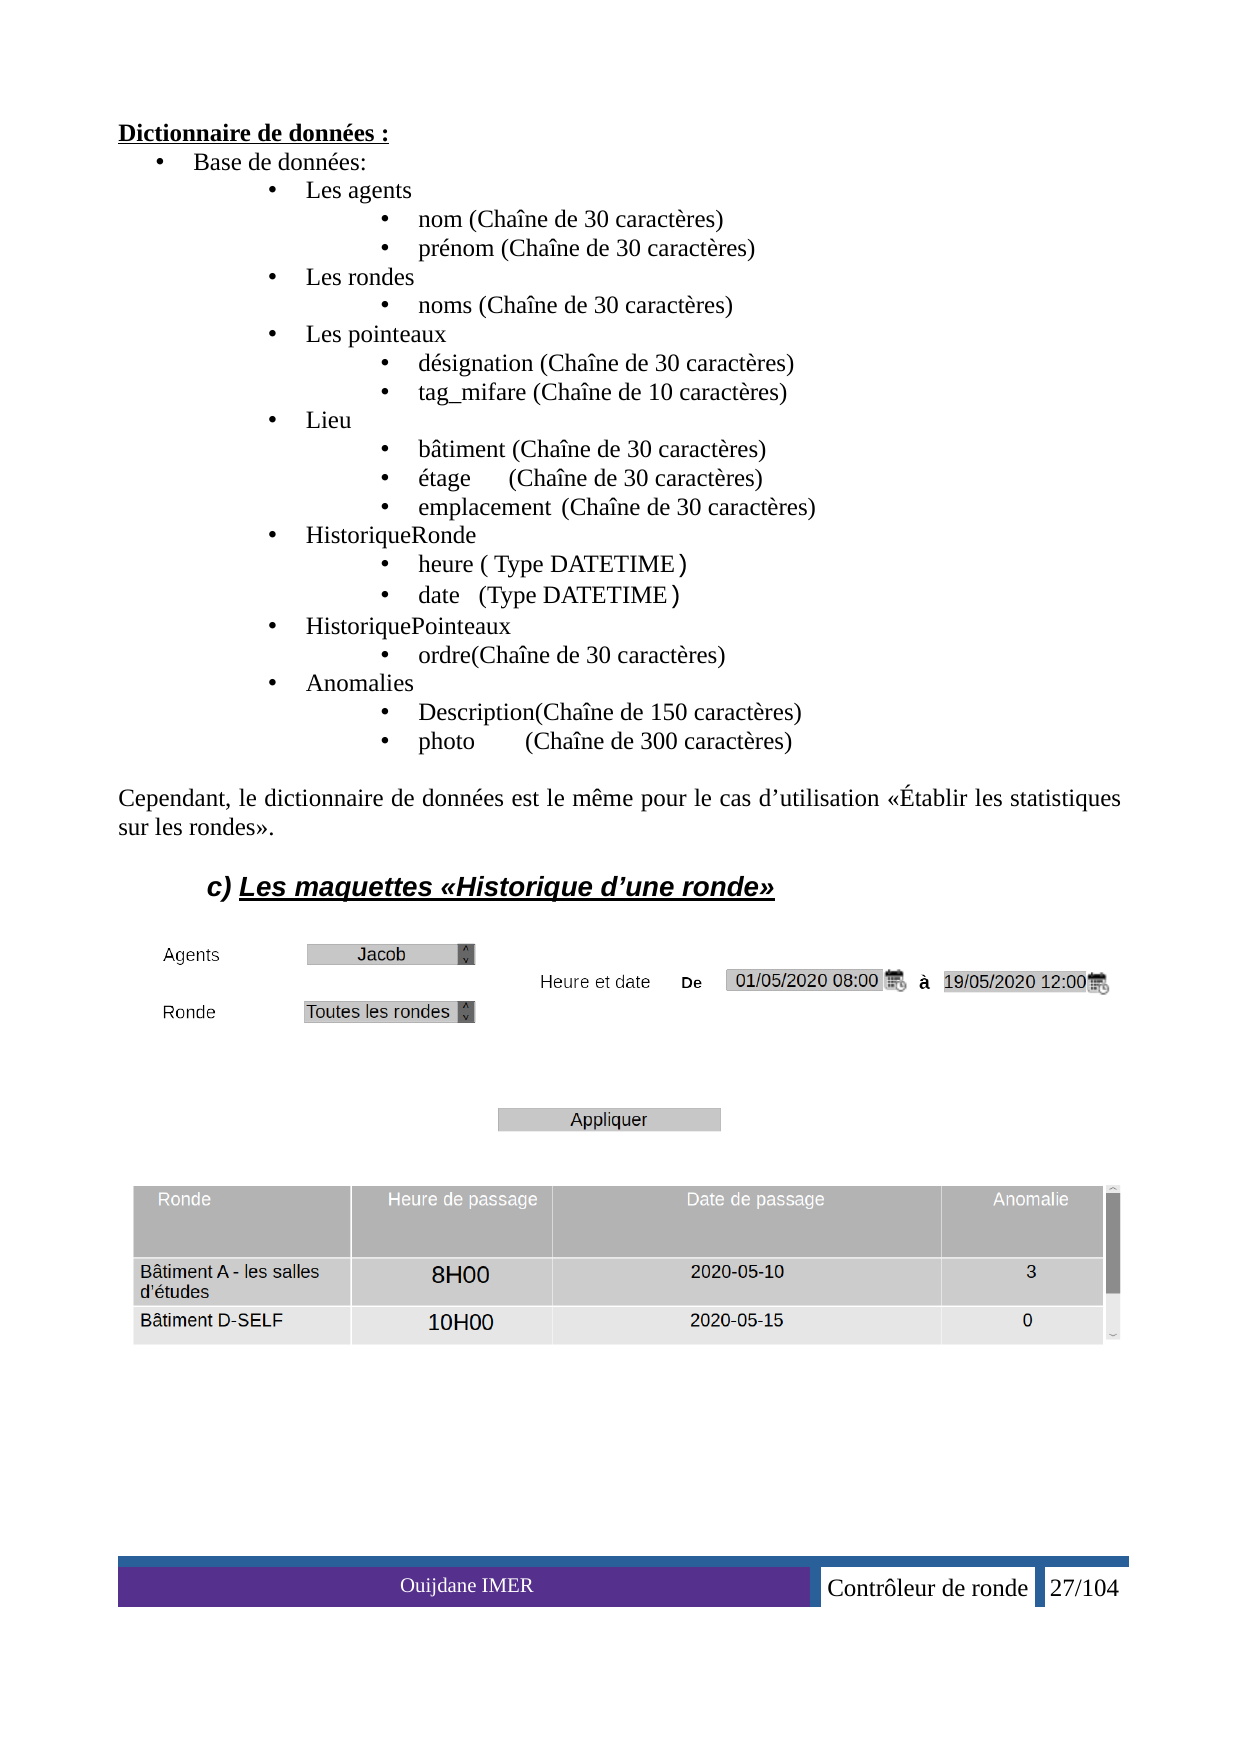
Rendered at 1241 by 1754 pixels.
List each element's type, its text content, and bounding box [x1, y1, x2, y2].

list prénom (Chaîne de 30 caractères) [381, 233, 1122, 262]
list tag_mifare (Chaîne de 10 caractères) [381, 377, 1122, 406]
list heure ( Type DATETIME) [381, 549, 1122, 580]
list étage (Chaîne de 30 caractères) [381, 463, 1122, 492]
text Cependant, le dictionnaire de données est le même pour le cas d’utilisation «Établir les statistiques sur les rondes». [118, 783, 1122, 841]
list photo (Chaîne de 300 caractères) [381, 726, 1122, 755]
list Anomalies [268, 668, 1122, 697]
list date (Type DATETIME) [381, 580, 1122, 611]
list Les rondes [268, 262, 1122, 291]
list Lieu [268, 406, 1122, 434]
list ordre(Chaîne de 30 caractères) [381, 640, 1122, 668]
list noms (Chaîne de 30 caractères) [381, 291, 1122, 319]
list Les agents [268, 176, 1122, 204]
list nom (Chaîne de 30 caractères) [381, 204, 1122, 233]
list Les pointeaux [268, 319, 1122, 348]
list HistoriqueRonde [268, 521, 1122, 549]
list Description(Chaîne de 150 caractères) [381, 697, 1122, 726]
list HistoriquePointeaux [268, 611, 1122, 640]
text Dictionnaire de données : [118, 118, 1122, 147]
picture [125, 927, 1123, 962]
list désignation (Chaîne de 30 caractères) [381, 348, 1122, 377]
list emplacement (Chaîne de 30 caractères) [381, 492, 1122, 521]
list bâtiment (Chaîne de 30 caractères) [381, 434, 1122, 463]
list Base de données: [156, 147, 1122, 176]
subtitle Les maquettes «Historique d’une ronde» [118, 871, 1122, 902]
